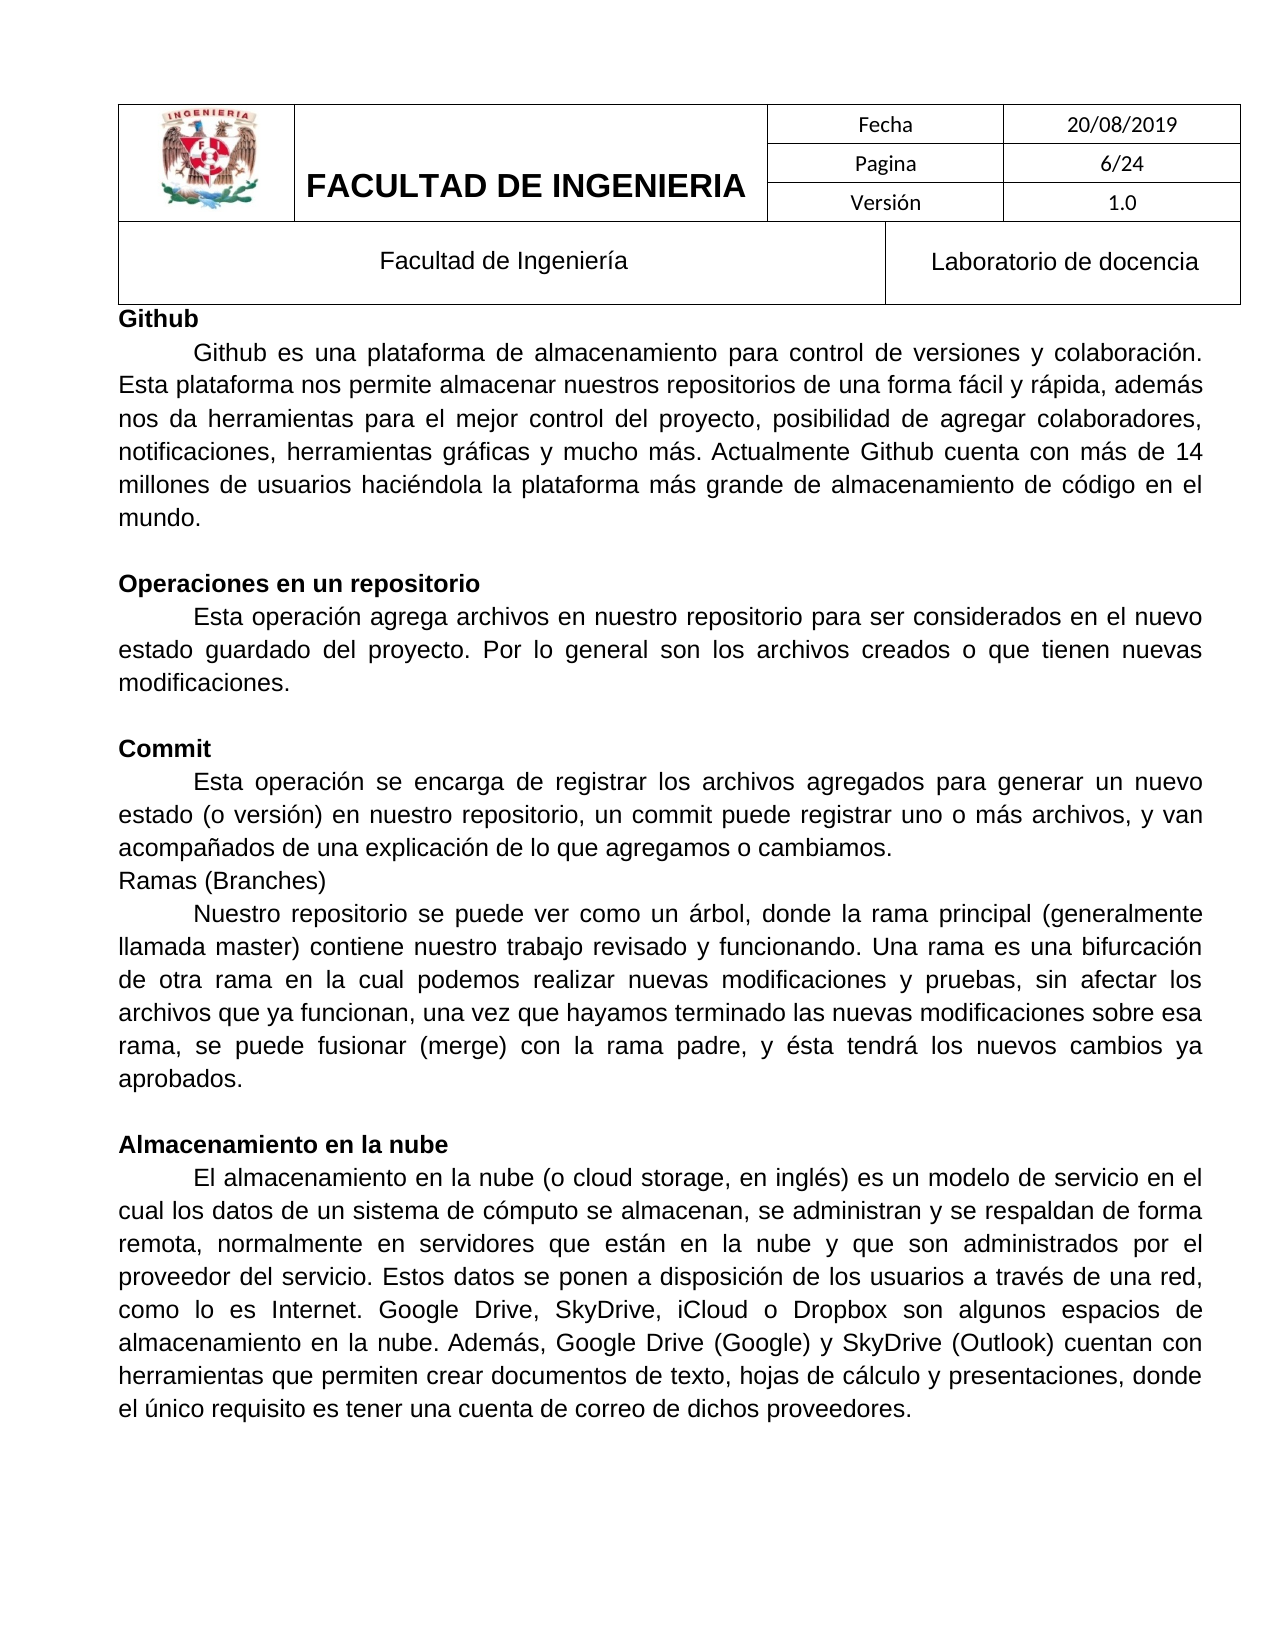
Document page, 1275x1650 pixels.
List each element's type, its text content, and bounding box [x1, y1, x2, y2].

table_cell Laboratorio de docencia [886, 222, 1240, 303]
table_header FACULTAD DE INGENIERIA [295, 105, 767, 221]
table_header 20/08/2019 [1004, 105, 1240, 143]
table_cell Facultad de Ingeniería [119, 222, 885, 303]
text Almacenamiento en la nube [118, 1130, 1205, 1159]
table_cell 6/24 [1004, 144, 1240, 182]
text Github es una plataforma de almacenamiento para control de versiones y colaboración. Esta plataforma nos permite almacenar nuestros repositorios de una forma fácil y rápida, además nos da herramientas para el mejor control del proyecto, posibilidad de agregar colaboradores, notificaciones, herramientas gráficas y mucho más. Actualmente Github cuenta con más de 14 millones de usuarios haciéndola la plataforma más grande de almacenamiento de código en el mundo. [118, 337, 1205, 531]
text Esta operación agrega archivos en nuestro repositorio para ser considerados en el nuevo estado guardado del proyecto. Por lo general son los archivos creados o que tienen nuevas modificaciones. [118, 602, 1205, 696]
text Nuestro repositorio se puede ver como un árbol, donde la rama principal (generalmente llamada master) contiene nuestro trabajo revisado y funcionando. Una rama es una bifurcación de otra rama en la cual podemos realizar nuevas modificaciones y pruebas, sin afectar los archivos que ya funcionan, una vez que hayamos terminado las nuevas modificaciones sobre esa rama, se puede fusionar (merge) con la rama padre, y ésta tendrá los nuevos cambios ya aprobados. [118, 899, 1205, 1093]
text El almacenamiento en la nube (o cloud storage, en inglés) es un modelo de servicio en el cual los datos de un sistema de cómputo se almacenan, se administran y se respaldan de forma remota, normalmente en servidores que están en la nube y que son administrados por el proveedor del servicio. Estos datos se ponen a disposición de los usuarios a través de una red, como lo es Internet. Google Drive, SkyDrive, iCloud o Dropbox son algunos espacios de almacenamiento en la nube. Además, Google Drive (Google) y SkyDrive (Outlook) cuentan con herramientas que permiten crear documentos de texto, hojas de cálculo y presentaciones, donde el único requisito es tener una cuenta de correo de dichos proveedores. [118, 1163, 1205, 1423]
table_header Fecha [768, 105, 1003, 143]
text Commit [118, 734, 1205, 762]
text Github [118, 305, 1205, 333]
table_cell Pagina [768, 144, 1003, 182]
table_cell Versión [768, 183, 1003, 221]
text Operaciones en un repositorio [118, 569, 1205, 597]
text Esta operación se encarga de registrar los archivos agregados para generar un nuevo estado (o versión) en nuestro repositorio, un commit puede registrar uno o más archivos, y van acompañados de una explicación de lo que agregamos o cambiamos. [118, 767, 1205, 862]
table_header [119, 105, 294, 221]
text Ramas (Branches) [118, 866, 1205, 894]
table_cell 1.0 [1004, 183, 1240, 221]
